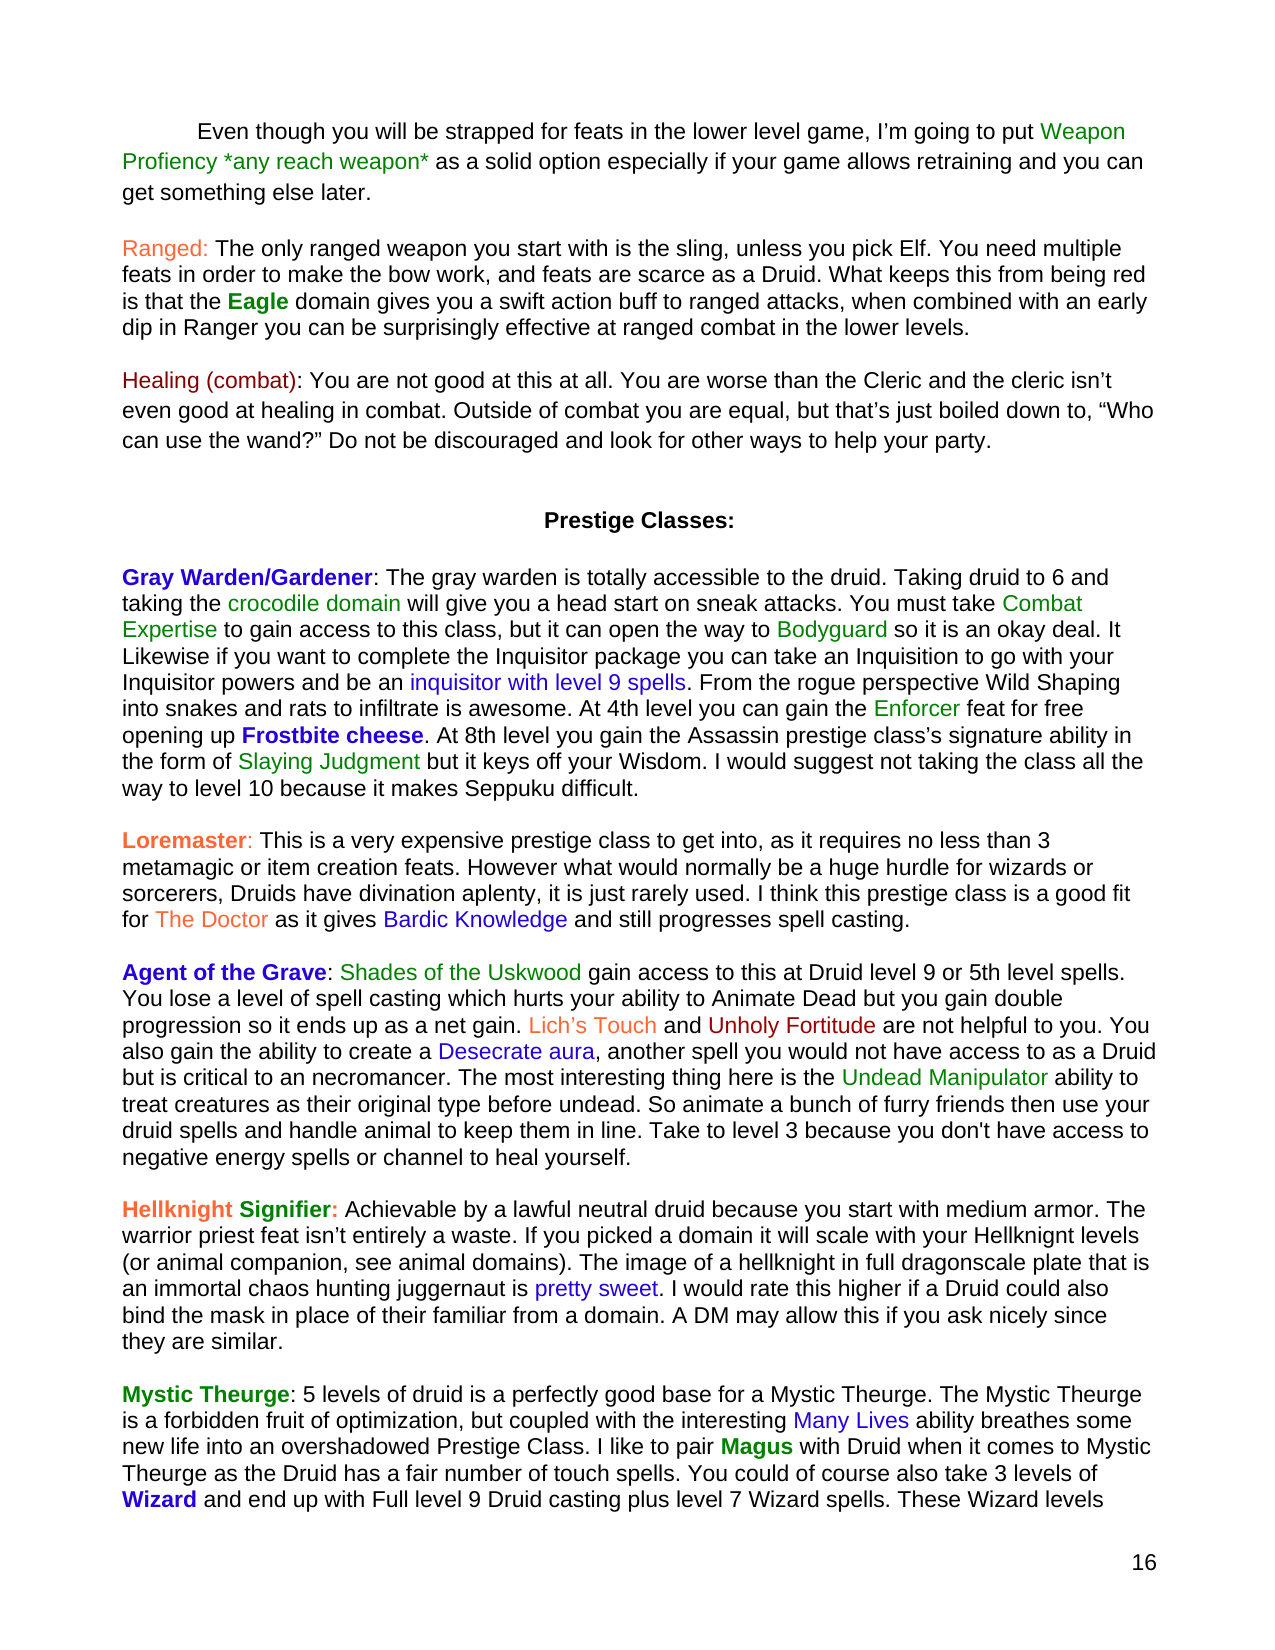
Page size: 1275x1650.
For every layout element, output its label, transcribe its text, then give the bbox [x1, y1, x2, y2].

text Healing (combat): You are not good at this at all. You are worse than the Cleric and the cleric isn’t even good at healing in combat. Outside of combat you are equal, but that’s just boiled down to, “Who can use the wand?” Do not be discouraged and look for other ways to help your party. [122, 367, 1157, 454]
text Ranged: The only ranged weapon you start with is the sling, unless you pick Elf. You need multiple feats in order to make the bow work, and feats are scarce as a Druid. What keeps this from being red is that the Eagle domain gives you a swift action buff to ranged attacks, when combined with an early dip in Ranger you can be surprisingly effective at ranged combat in the lower levels. [122, 235, 1157, 341]
text Mystic Theurge: 5 levels of druid is a perfectly good base for a Mystic Theurge. The Mystic Theurge is a forbidden fruit of optimization, but coupled with the interesting Many Lives ability breathes some new life into an overshadowed Prestige Class. I like to pair Magus with Druid when it comes to Mystic Theurge as the Druid has a fair number of touch spells. You could of course also take 3 levels of Wizard and end up with Full level 9 Druid casting plus level 7 Wizard spells. These Wizard levels [122, 1381, 1157, 1512]
text Loremaster: This is a very expensive prestige class to get into, as it requires no less than 3 metamagic or item creation feats. However what would normally be a huge hurdle for wizards or sorcerers, Druids have divination aplenty, it is just rarely used. I think this prestige class is a good fit for The Doctor as it gives Bardic Knowledge and still progresses spell casting. [122, 827, 1157, 933]
text Gray Warden/Gardener: The gray warden is totally accessible to the druid. Taking druid to 6 and taking the crocodile domain will give you a head start on sneak attacks. You must take Combat Expertise to gain access to this class, but it can open the way to Bodyguard so it is an okay deal. It Likewise if you want to complete the Inquisitor package you can take an Inquisition to go with your Inquisitor powers and be an inquisitor with level 9 spells. From the rogue perspective Wild Shaping into snakes and rats to infiltrate is awesome. At 4th level you can gain the Enforcer feat for free opening up Frostbite cheese. At 8th level you gain the Assassin prestige class’s signature ability in the form of Slaying Judgment but it keys off your Wisdom. I would suggest not taking the class all the way to level 10 because it makes Seppuku difficult. [122, 564, 1157, 801]
text Agent of the Grave: Shades of the Uskwood gain access to this at Druid level 9 or 5th level spells. You lose a level of spell casting which hurts your ability to Animate Dead but you gain double progression so it ends up as a net gain. Lich’s Touch and Unholy Fortitude are not helpful to you. You also gain the ability to create a Desecrate aura, another spell you would not have access to as a Druid but is critical to an necromancer. The most interesting thing here is the Undead Manipulator ability to treat creatures as their original type before undead. So animate a bunch of furry friends then use your druid spells and handle animal to keep them in line. Take to level 3 because you don't have access to negative energy spells or channel to heal yourself. [122, 959, 1157, 1170]
text Even though you will be strapped for feats in the lower level game, I’m going to put Weapon Profiency *any reach weapon* as a solid option especially if your game allows retraining and you can get something else later. [122, 118, 1157, 205]
subtitle Prestige Classes: [122, 507, 1157, 533]
text Hellknight Signifier: Achievable by a lawful neutral druid because you start with medium armor. The warrior priest feat isn’t entirely a waste. If you picked a domain it will scale with your Hellknignt levels (or animal companion, see animal domains). The image of a hellknight in full dragonscale plate that is an immortal chaos hunting juggernaut is pretty sweet. I would rate this higher if a Druid could also bind the mask in place of their familiar from a domain. A DM may allow this if you ask nicely since they are similar. [122, 1196, 1157, 1354]
